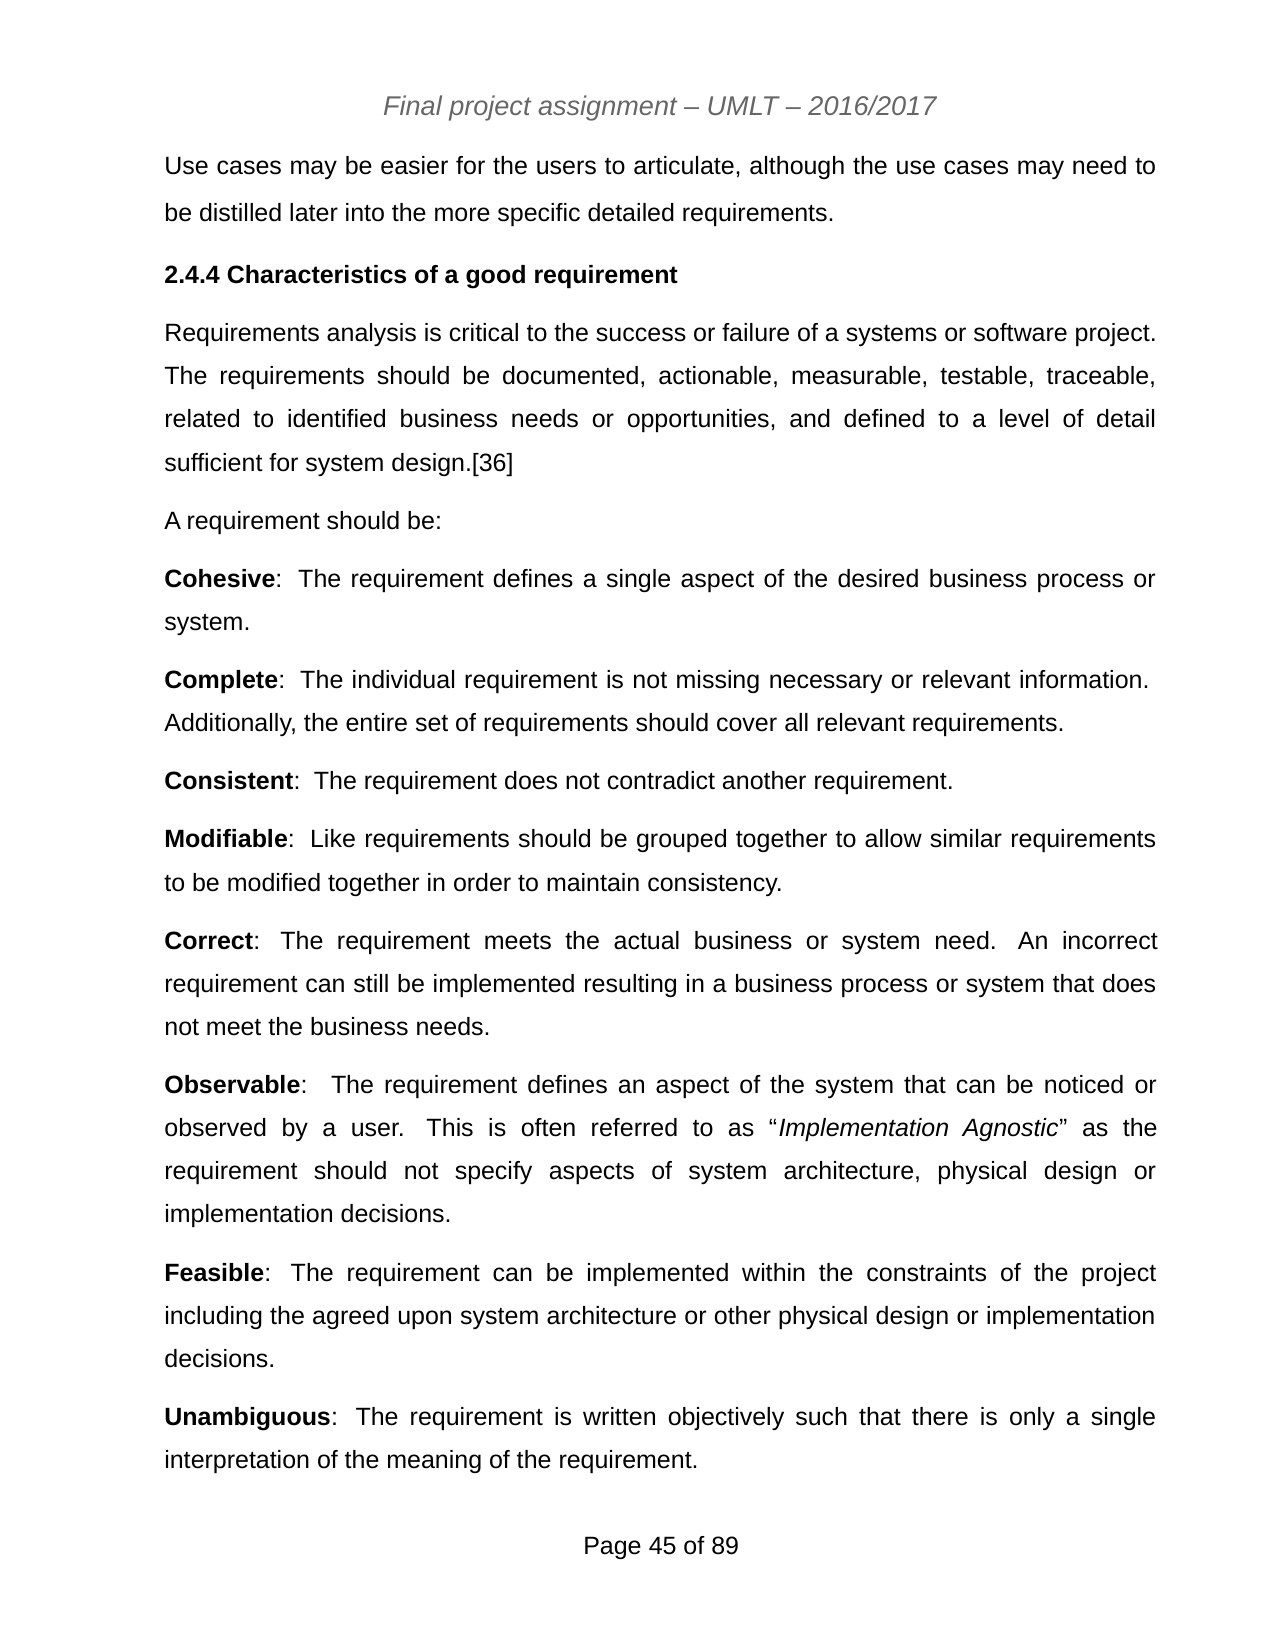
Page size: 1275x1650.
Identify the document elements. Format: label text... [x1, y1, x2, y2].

text Consistent: The requirement does not contradict another requirement. [164, 766, 1158, 795]
subtitle 2.4.4 Characteristics of a good requirement [164, 260, 1158, 289]
text Observable: The requirement defines an aspect of the system that can be noticed or observed by a user. This is often referred to as “Implementation Agnostic” as the requirement should not specify aspects of system architecture, physical design or implementation decisions. [164, 1070, 1158, 1228]
text Unambiguous: The requirement is written objectively such that there is only a single interpretation of the meaning of the requirement. [164, 1402, 1158, 1474]
text Modifiable: Like requirements should be grouped together to allow similar requirements to be modified together in order to maintain consistency. [164, 824, 1158, 896]
text Feasible: The requirement can be implemented within the constraints of the project including the agreed upon system architecture or other physical design or implementation decisions. [164, 1257, 1158, 1372]
text Cohesive: The requirement defines a single aspect of the desired business process or system. [164, 564, 1158, 636]
text Requirements analysis is critical to the success or failure of a systems or software project. The requirements should be documented, actionable, measurable, testable, traceable, related to identified business needs or opportunities, and defined to a level of detail sufficient for system design.[36] [164, 318, 1158, 476]
text Complete: The individual requirement is not missing necessary or relevant information. Additionally, the entire set of requirements should cover all relevant requirements. [164, 665, 1158, 737]
text Use cases may be easier for the users to articulate, although the use cases may need to be distilled later into the more specific detailed requirements. [164, 151, 1158, 228]
text A requirement should be: [164, 506, 1158, 534]
text Correct: The requirement meets the actual business or system need. An incorrect requirement can still be implemented resulting in a business process or system that does not meet the business needs. [164, 926, 1158, 1041]
